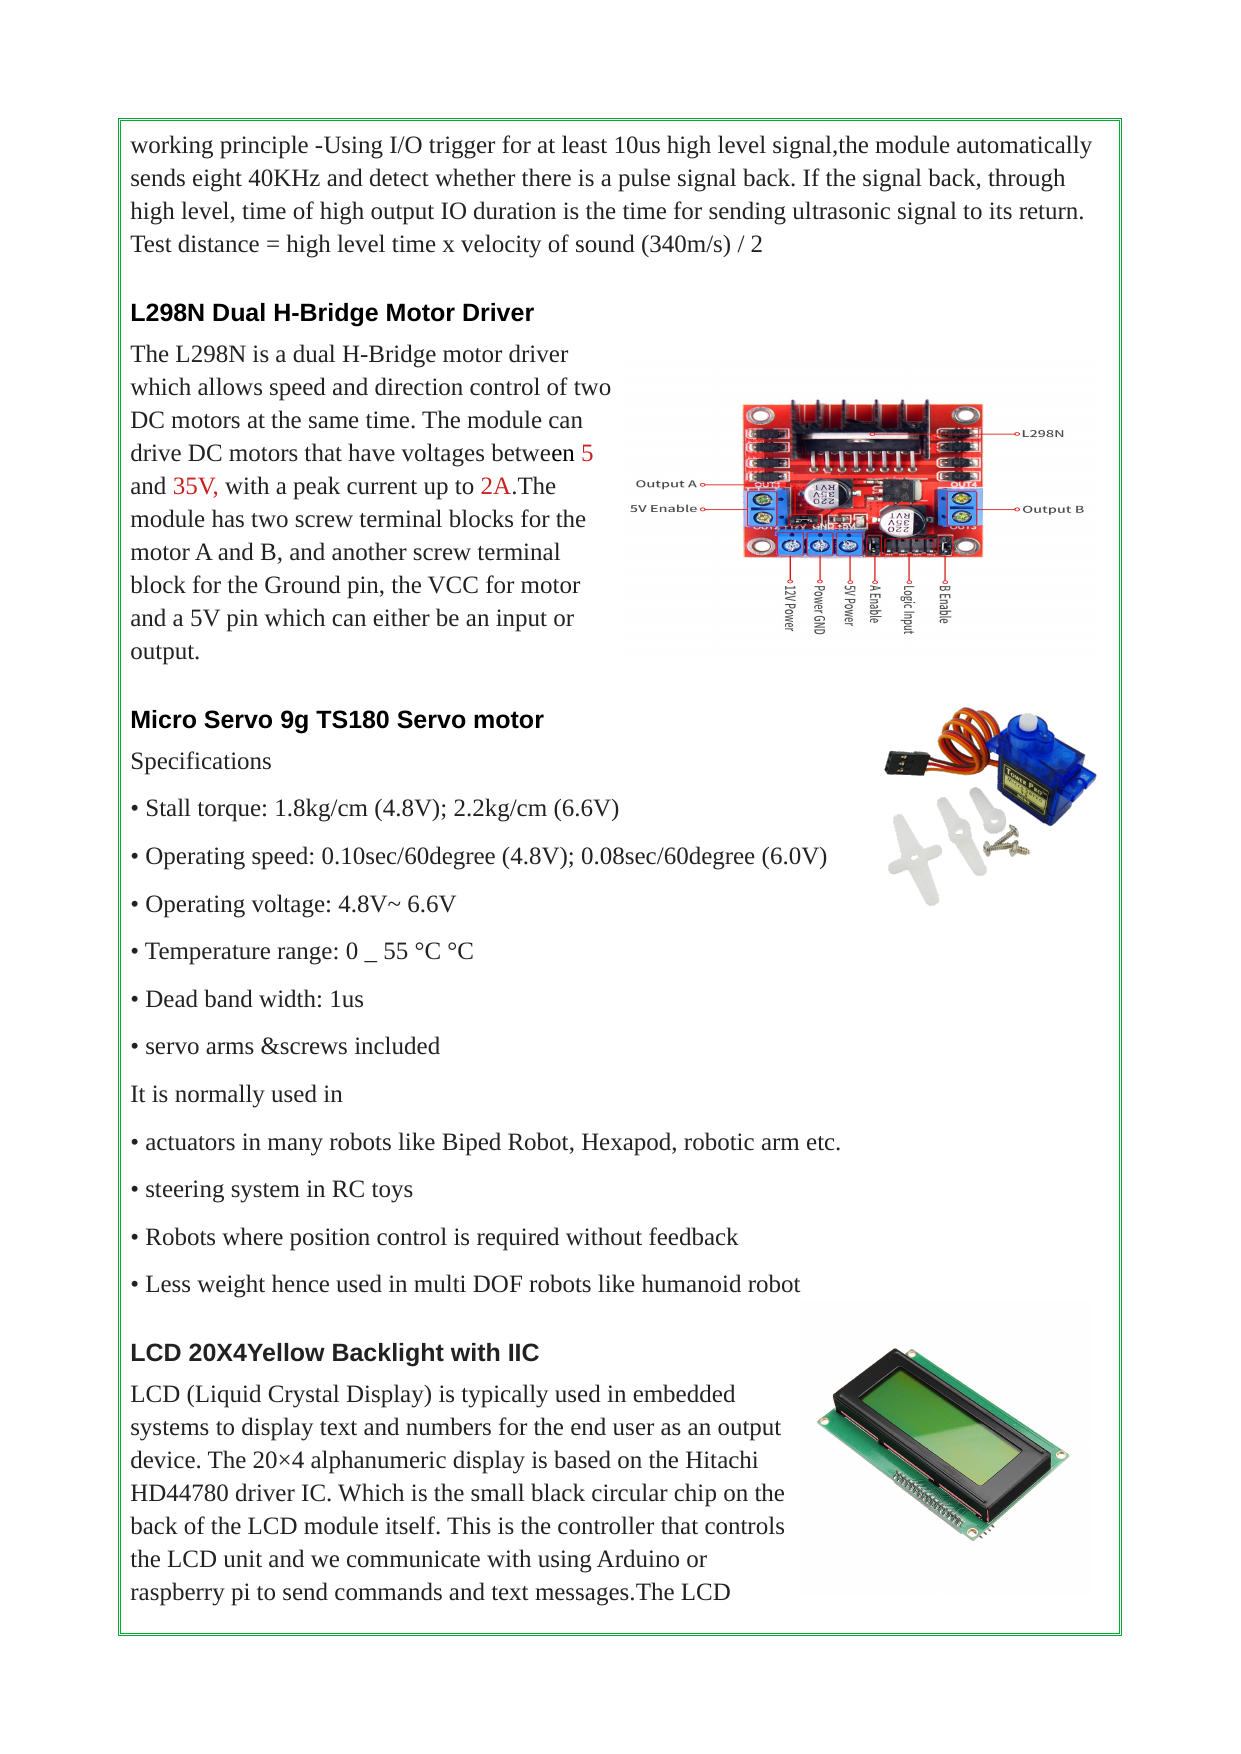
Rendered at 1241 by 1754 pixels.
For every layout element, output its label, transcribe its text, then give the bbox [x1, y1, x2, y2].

text • Stall torque: 1.8kg/cm (4.8V); 2.2kg/cm (6.6V) [130, 793, 862, 822]
text • steering system in RC toys [130, 1174, 1110, 1203]
picture [862, 697, 1105, 922]
picture [619, 356, 1098, 661]
text LCD (Liquid Crystal Display) is typically used in embedded systems to display text and numbers for the end user as an output device. The 20×4 alphanumeric display is based on the Hitachi HD44780 driver IC. Which is the small black circular chip on the back of the LCD module itself. This is the controller that controls the LCD unit and we communicate with using Arduino or raspberry pi to send commands and text messages.The LCD [130, 1379, 1110, 1606]
text • Operating speed: 0.10sec/60degree (4.8V); 0.08sec/60degree (6.0V) [130, 841, 862, 870]
text • servo arms &screws included [130, 1031, 1110, 1060]
subtitle LCD 20X4Yellow Backlight with IIC [130, 1338, 797, 1367]
text • Dead band width: 1us [130, 984, 1110, 1013]
text Specifications [130, 746, 862, 774]
text working principle -Using I/O trigger for at least 10us high level signal,the module automatically sends eight 40KHz and detect whether there is a pulse signal back. If the signal back, through high level, time of high output IO duration is the time for sending ultrasonic signal to its return. Test distance = high level time x velocity of sound (340m/s) / 2 [130, 130, 1110, 258]
text It is normally used in [130, 1079, 1110, 1108]
picture [797, 1300, 1092, 1596]
text • Less weight hence used in multi DOF robots like humanoid robot [130, 1269, 1110, 1298]
text • Robots where position control is required without feedback [130, 1222, 1110, 1251]
text • Operating voltage: 4.8V~ 6.6V [130, 889, 862, 917]
subtitle Micro Servo 9g TS180 Servo motor [130, 704, 862, 733]
text • actuators in many robots like Biped Robot, Hexapod, robotic arm etc. [130, 1127, 1110, 1155]
text The L298N is a dual H-Bridge motor driver which allows speed and direction control of two DC motors at the same time. The module can drive DC motors that have voltages between 5 and 35V, with a peak current up to 2A.The module has two screw terminal blocks for the motor A and B, and another screw terminal block for the Ground pin, the VCC for motor and a 5V pin which can either be an input or output. [130, 339, 1110, 665]
text • Temperature range: 0 _ 55 °C °C [130, 936, 1110, 965]
subtitle L298N Dual H-Bridge Motor Driver [130, 298, 1110, 326]
